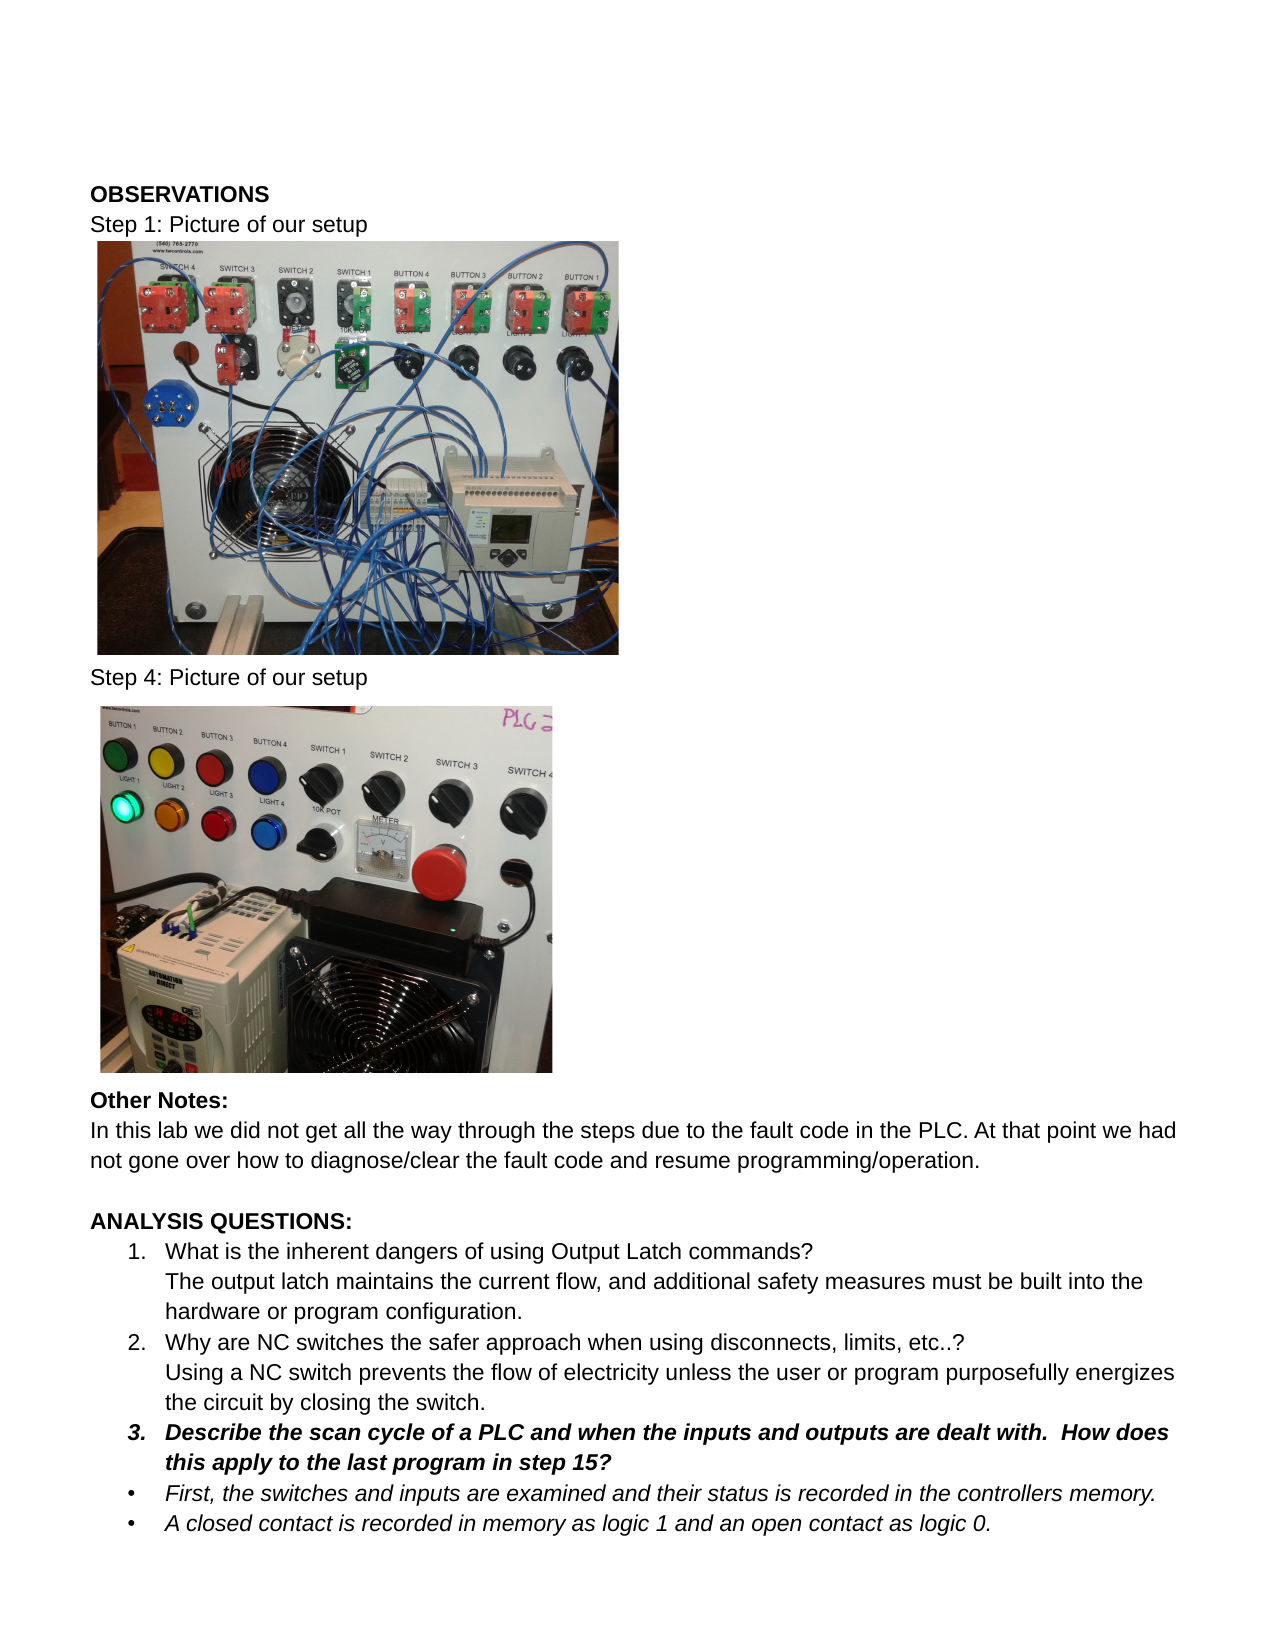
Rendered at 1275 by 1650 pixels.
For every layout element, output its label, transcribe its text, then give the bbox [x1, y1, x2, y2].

list First, the switches and inputs are examined and their status is recorded in the controllers memory. [127, 1479, 1185, 1506]
text ANALYSIS QUESTIONS: [90, 1208, 1185, 1234]
text Step 1: Picture of our setup [90, 211, 1185, 237]
list Describe the scan cycle of a PLC and when the inputs and outputs are dealt with. How does this apply to the last program in step 15? [127, 1419, 1185, 1476]
list Why are NC switches the safer approach when using disconnects, limits, etc..? [127, 1328, 1185, 1355]
list A closed contact is recorded in memory as logic 1 and an open contact as logic 0. [127, 1510, 1185, 1536]
text OBSERVATIONS [90, 181, 1185, 207]
list Using a NC switch prevents the flow of electricity unless the user or program purposefully energizes the circuit by closing the switch. [127, 1359, 1185, 1415]
list The output latch maintains the current flow, and additional safety measures must be built into the hardware or program configuration. [127, 1268, 1185, 1324]
list What is the inherent dangers of using Output Latch commands? [127, 1238, 1185, 1264]
text Step 4: Picture of our setup [90, 664, 1185, 690]
text Other Notes: [90, 1087, 1185, 1113]
picture [100, 706, 553, 1073]
text In this lab we did not get all the way through the steps due to the fault code in the PLC. At that point we had not gone over how to diagnose/clear the fault code and resume programming/operation. [90, 1117, 1185, 1173]
picture [97, 241, 619, 655]
